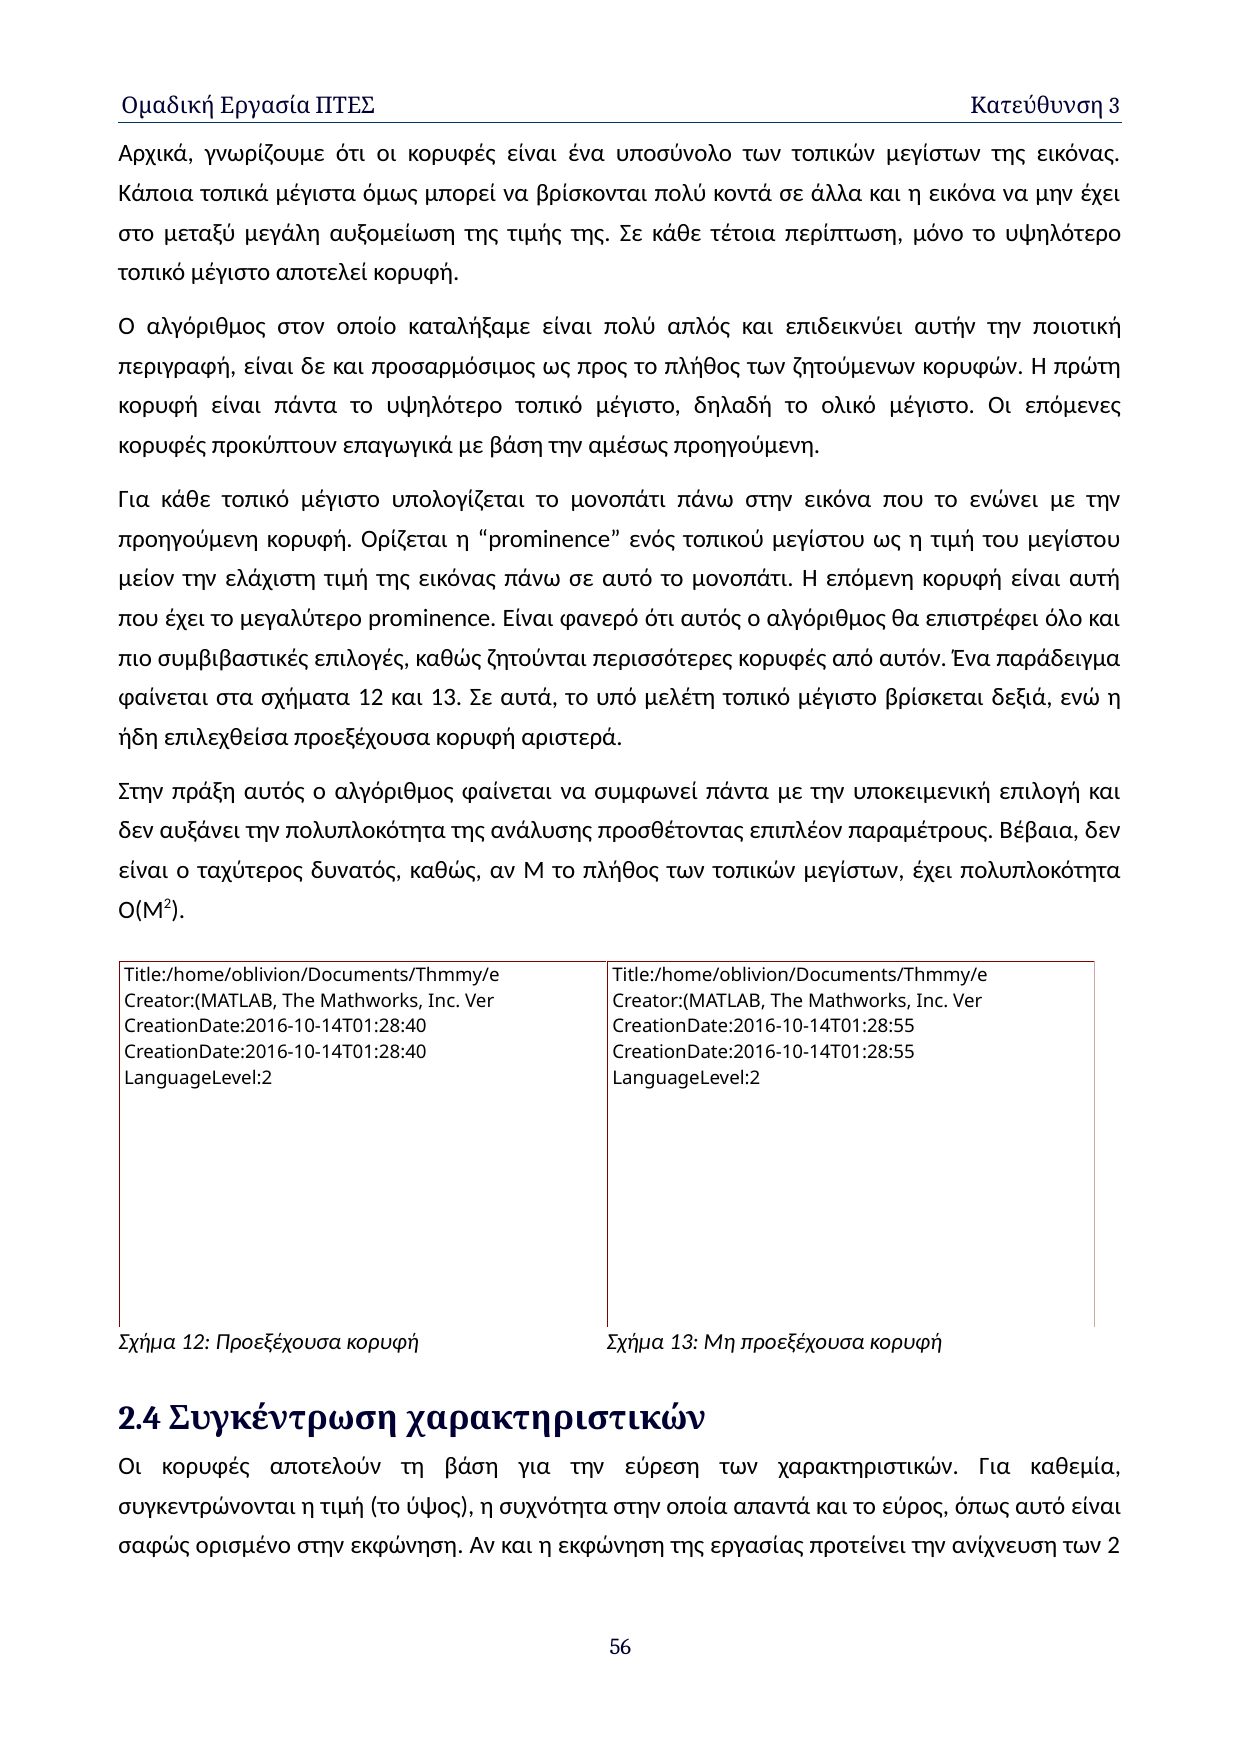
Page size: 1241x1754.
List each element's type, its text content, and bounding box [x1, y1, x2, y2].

text Στην πράξη αυτός ο αλγόριθμος φαίνεται να συμφωνεί πάντα με την υποκειμενική επιλογή και δεν αυξάνει την πολυπλοκότητα της ανάλυσης προσθέτοντας επιπλέον παραμέτρους. Βέβαια, δεν είναι ο ταχύτερος δυνατός, καθώς, αν M το πλήθος των τοπικών μεγίστων, έχει πολυπλοκότητα O(M2). [118, 775, 1122, 924]
text Σχήμα 13: Μη προεξέχουσα κορυφή [606, 960, 1094, 1355]
text Αρχικά, γνωρίζουμε ότι οι κορυφές είναι ένα υποσύνολο των τοπικών μεγίστων της εικόνας. Κάποια τοπικά μέγιστα όμως μπορεί να βρίσκονται πολύ κοντά σε άλλα και η εικόνα να μην έχει στο μεταξύ μεγάλη αυξομείωση της τιμής της. Σε κάθε τέτοια περίπτωση, μόνο το υψηλότερο τοπικό μέγιστο αποτελεί κορυφή. [118, 137, 1122, 287]
text Για κάθε τοπικό μέγιστο υπολογίζεται το μονοπάτι πάνω στην εικόνα που το ενώνει με την προηγούμενη κορυφή. Ορίζεται η “prominence” ενός τοπικού μεγίστου ως η τιμή του μεγίστου μείον την ελάχιστη τιμή της εικόνας πάνω σε αυτό το μονοπάτι. Η επόμενη κορυφή είναι αυτή που έχει το μεγαλύτερο prominence. Είναι φανερό ότι αυτός ο αλγόριθμος θα επιστρέφει όλο και πιο συμβιβαστικές επιλογές, καθώς ζητούνται περισσότερες κορυφές από αυτόν. Ένα παράδειγμα φαίνεται στα σχήματα 12 και 13. Σε αυτά, το υπό μελέτη τοπικό μέγιστο βρίσκεται δεξιά, ενώ η ήδη επιλεχθείσα προεξέχουσα κορυφή αριστερά. [118, 483, 1122, 751]
text Σχήμα 12: Προεξέχουσα κορυφή [118, 960, 606, 1355]
text Οι κορυφές αποτελούν τη βάση για την εύρεση των χαρακτηριστικών. Για καθεμία, συγκεντρώνονται η τιμή (το ύψος), η συχνότητα στην οποία απαντά και το εύρος, όπως αυτό είναι σαφώς ορισμένο στην εκφώνηση. Αν και η εκφώνηση της εργασίας προτείνει την ανίχνευση των 2 κυριότερων κορυφών, αυτή η ανάλυση είναι γενικευμένη και επιτρέπει, σύμφωνα με μία παράμετρο, την ανίχνευση περισσότερων. [118, 1450, 1122, 1560]
subtitle Συγκέντρωση χαρακτηριστικών [118, 1399, 1122, 1438]
text Ο αλγόριθμος στον οποίο καταλήξαμε είναι πολύ απλός και επιδεικνύει αυτήν την ποιοτική περιγραφή, είναι δε και προσαρμόσιμος ως προς το πλήθος των ζητούμενων κορυφών. Η πρώτη κορυφή είναι πάντα το υψηλότερο τοπικό μέγιστο, δηλαδή το ολικό μέγιστο. Οι επόμενες κορυφές προκύπτουν επαγωγικά με βάση την αμέσως προηγούμενη. [118, 310, 1122, 460]
